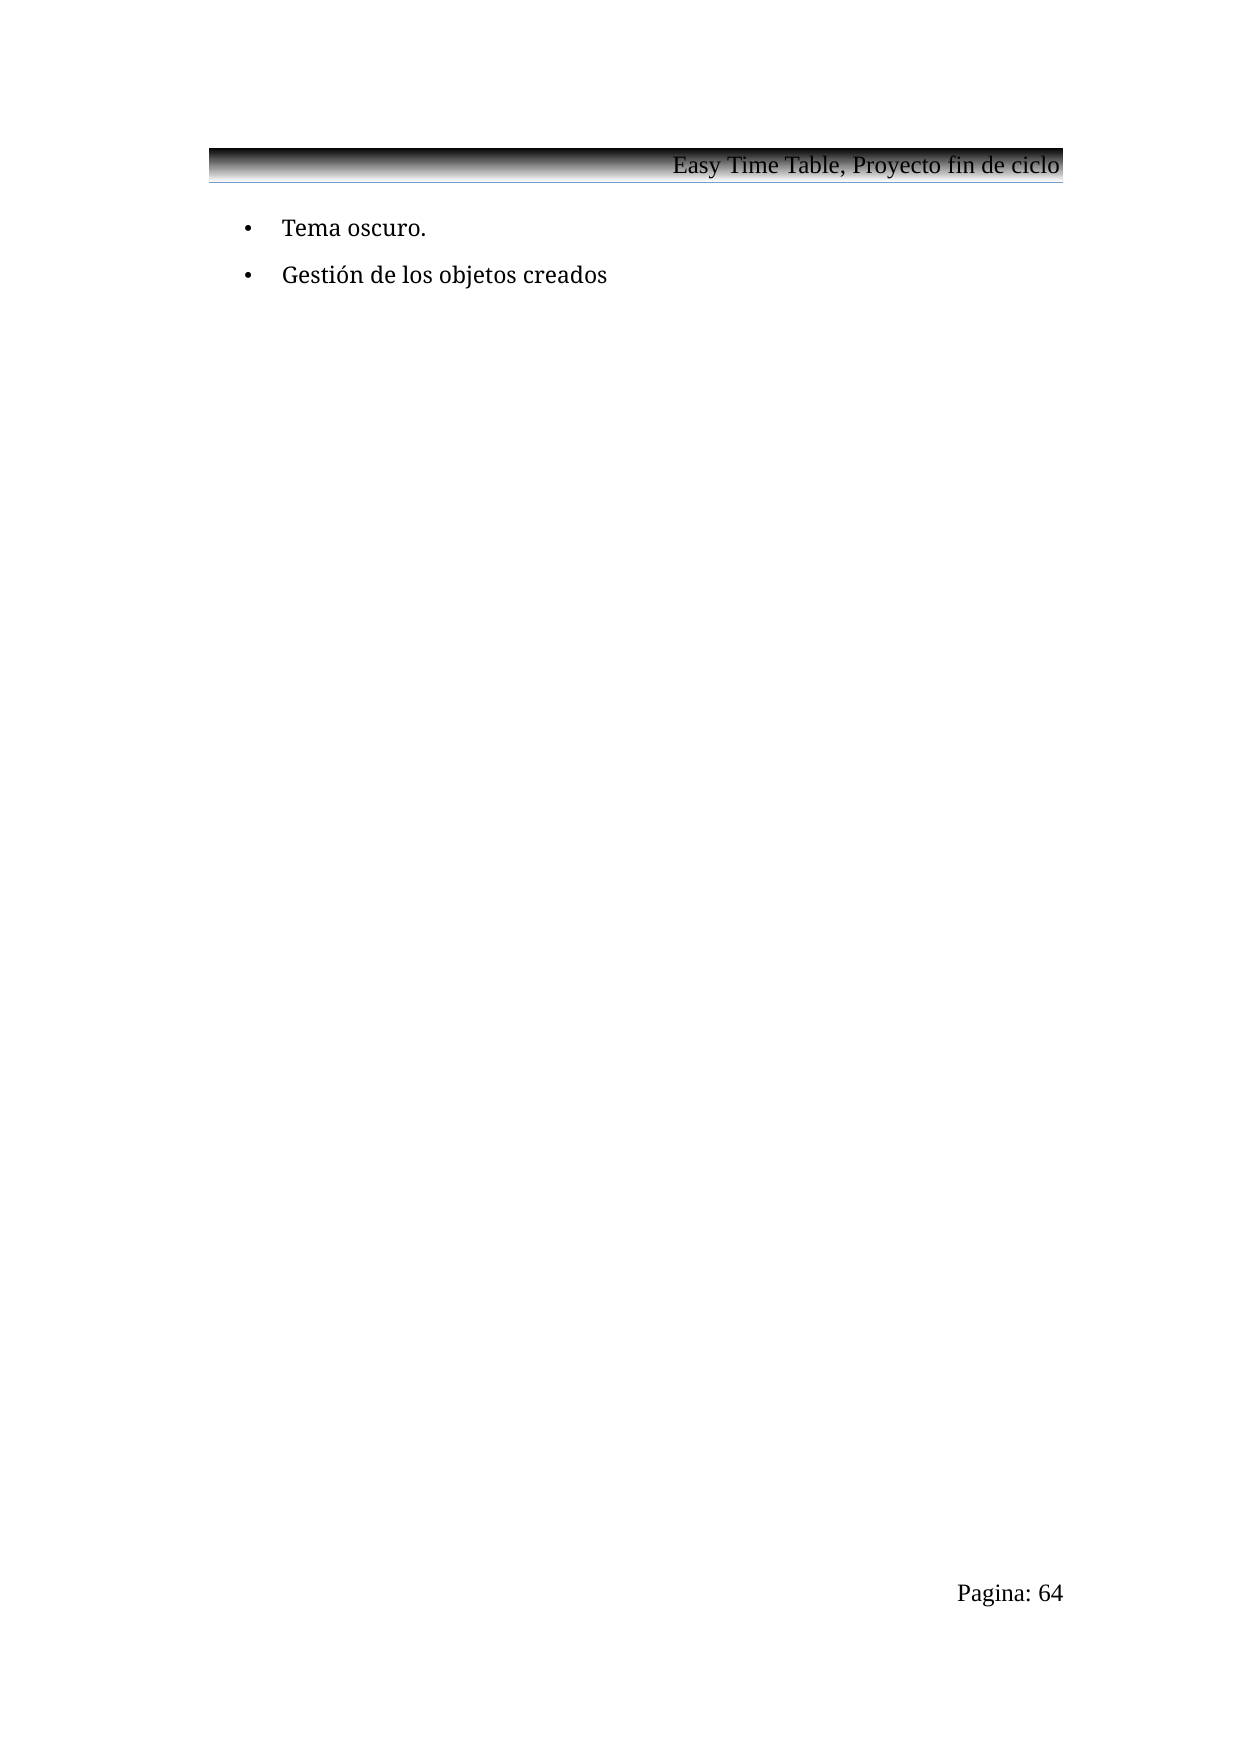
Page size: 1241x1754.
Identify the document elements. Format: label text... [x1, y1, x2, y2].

list Tema oscuro. [244, 212, 1063, 243]
list Gestión de los objetos creados [244, 259, 1063, 290]
